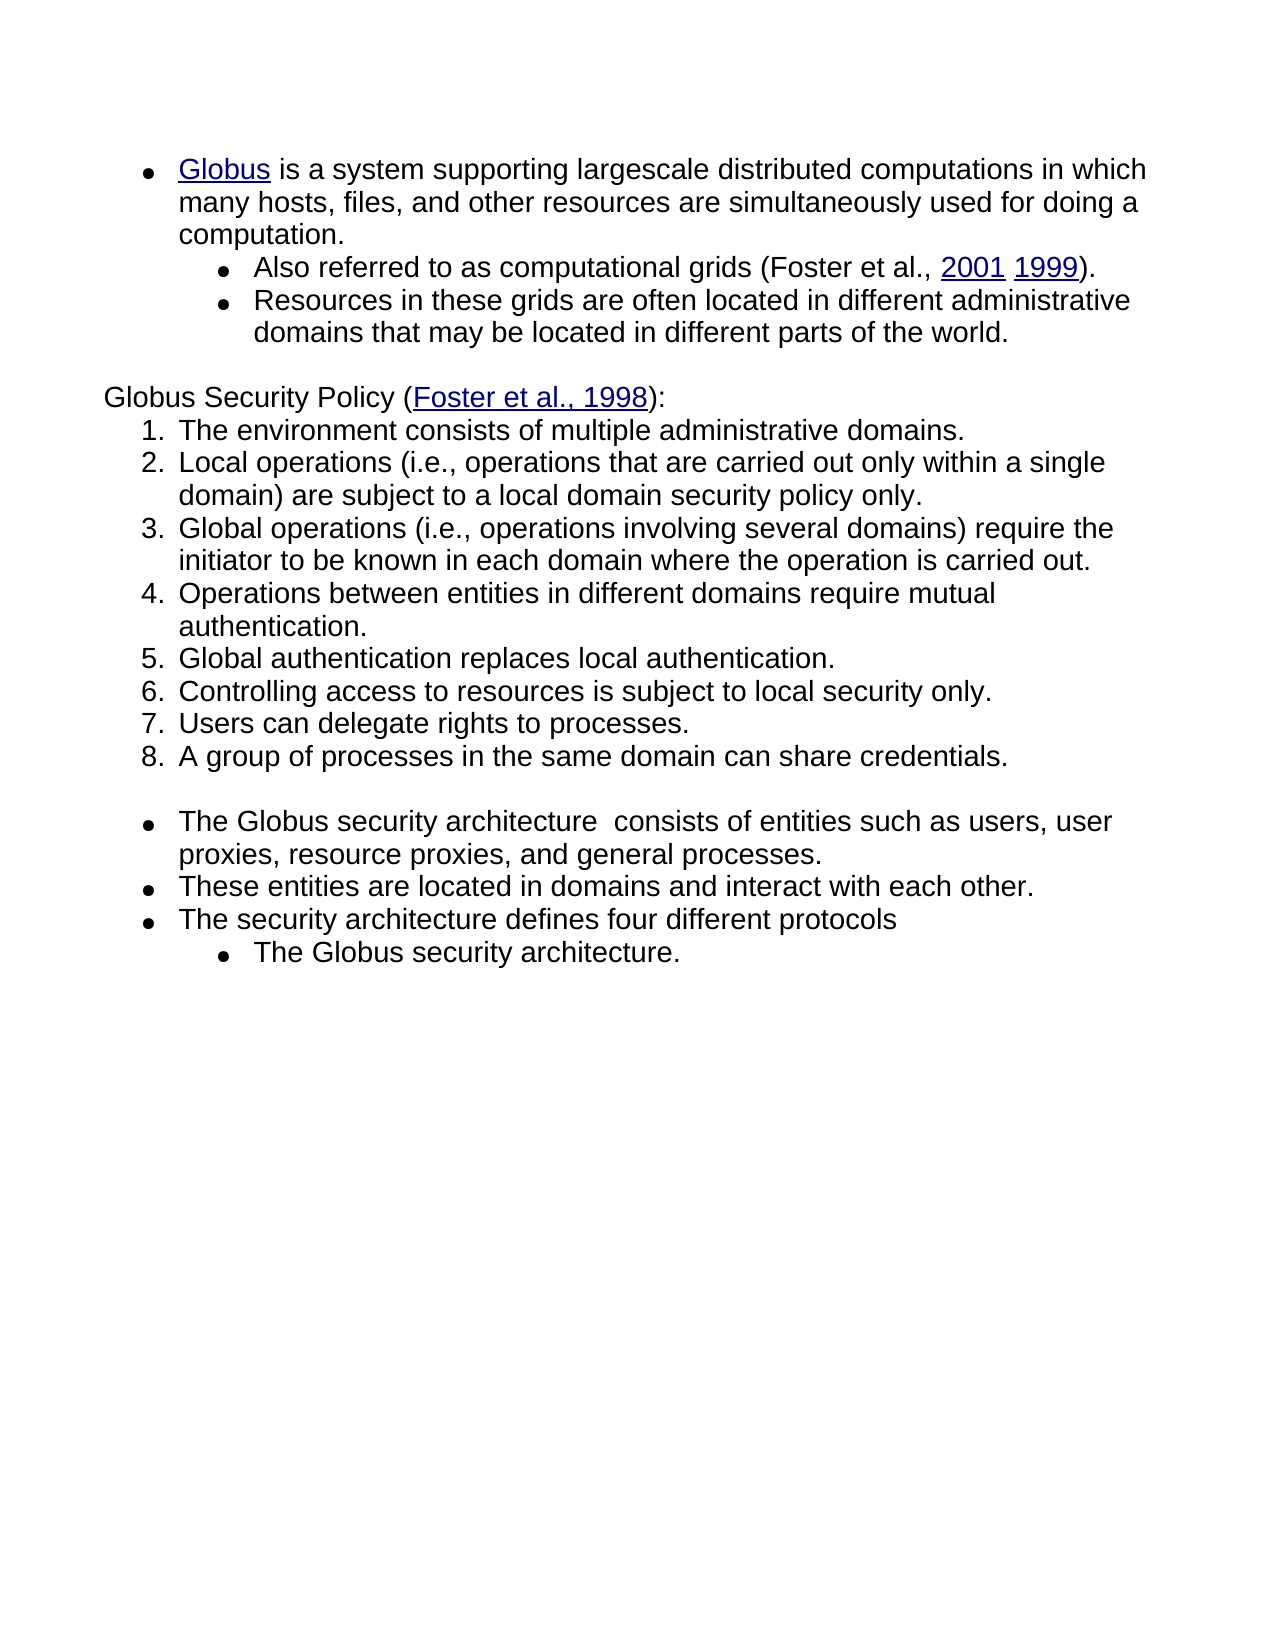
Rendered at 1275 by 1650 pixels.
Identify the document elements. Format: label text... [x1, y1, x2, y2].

list The Globus security architecture consists of entities such as users, user proxies, resource proxies, and general processes. [141, 805, 1172, 870]
list Also referred to as computational grids (Foster et al., 2001 1999). [216, 251, 1172, 283]
list These entities are located in domains and interact with each other. [141, 870, 1172, 903]
list The security architecture defines four different protocols [141, 903, 1172, 936]
list A group of processes in the same domain can share credentials. [141, 740, 1172, 772]
list Operations between entities in different domains require mutual authentication. [141, 577, 1172, 642]
list The environment consists of multiple administrative domains. [141, 414, 1172, 446]
list Global authentication replaces local authentication. [141, 642, 1172, 675]
list Global operations (i.e., operations involving several domains) require the initiator to be known in each domain where the operation is carried out. [141, 512, 1172, 577]
list Users can delegate rights to processes. [141, 707, 1172, 740]
list Globus is a system supporting largescale distributed computations in which many hosts, files, and other resources are simultaneously used for doing a computation. [141, 153, 1172, 251]
list Resources in these grids are often located in different administrative domains that may be located in different parts of the world. [216, 283, 1172, 349]
text Globus Security Policy (Foster et al., 1998): [103, 381, 1172, 414]
list The Globus security architecture. [216, 936, 1172, 968]
list Controlling access to resources is subject to local security only. [141, 675, 1172, 707]
list Local operations (i.e., operations that are carried out only within a single domain) are subject to a local domain security policy only. [141, 446, 1172, 512]
